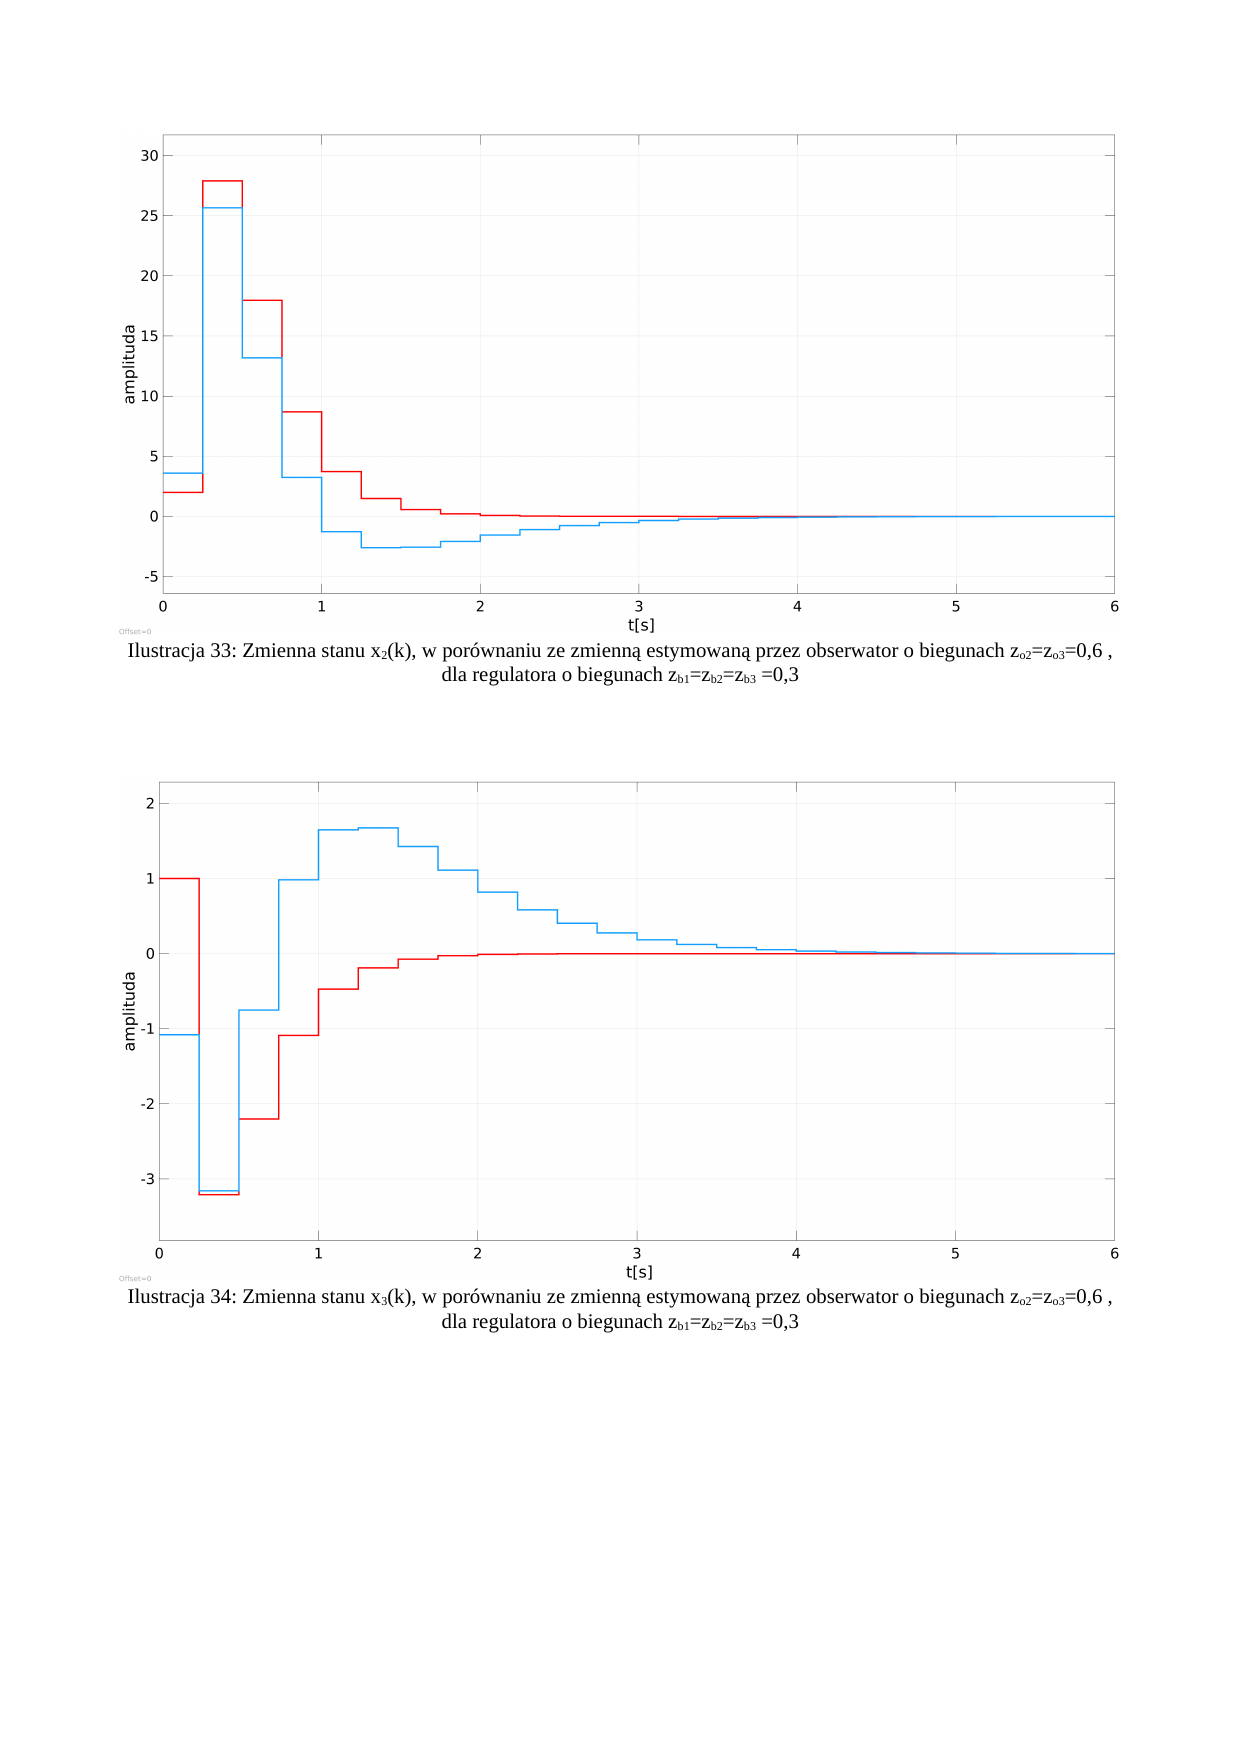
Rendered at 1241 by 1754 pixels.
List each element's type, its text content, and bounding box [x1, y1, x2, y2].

text Ilustracja 34: Zmienna stanu x3(k), w porównaniu ze zmienną estymowaną przez obserwator o biegunach zo2=zo3=0,6 , dla regulatora o biegunach zb1=zb2=zb3 =0,3 [118, 1285, 1122, 1333]
picture [118, 130, 1123, 638]
picture [118, 777, 1123, 1285]
text Ilustracja 33: Zmienna stanu x2(k), w porównaniu ze zmienną estymowaną przez obserwator o biegunach zo2=zo3=0,6 , dla regulatora o biegunach zb1=zb2=zb3 =0,3 [118, 638, 1122, 686]
